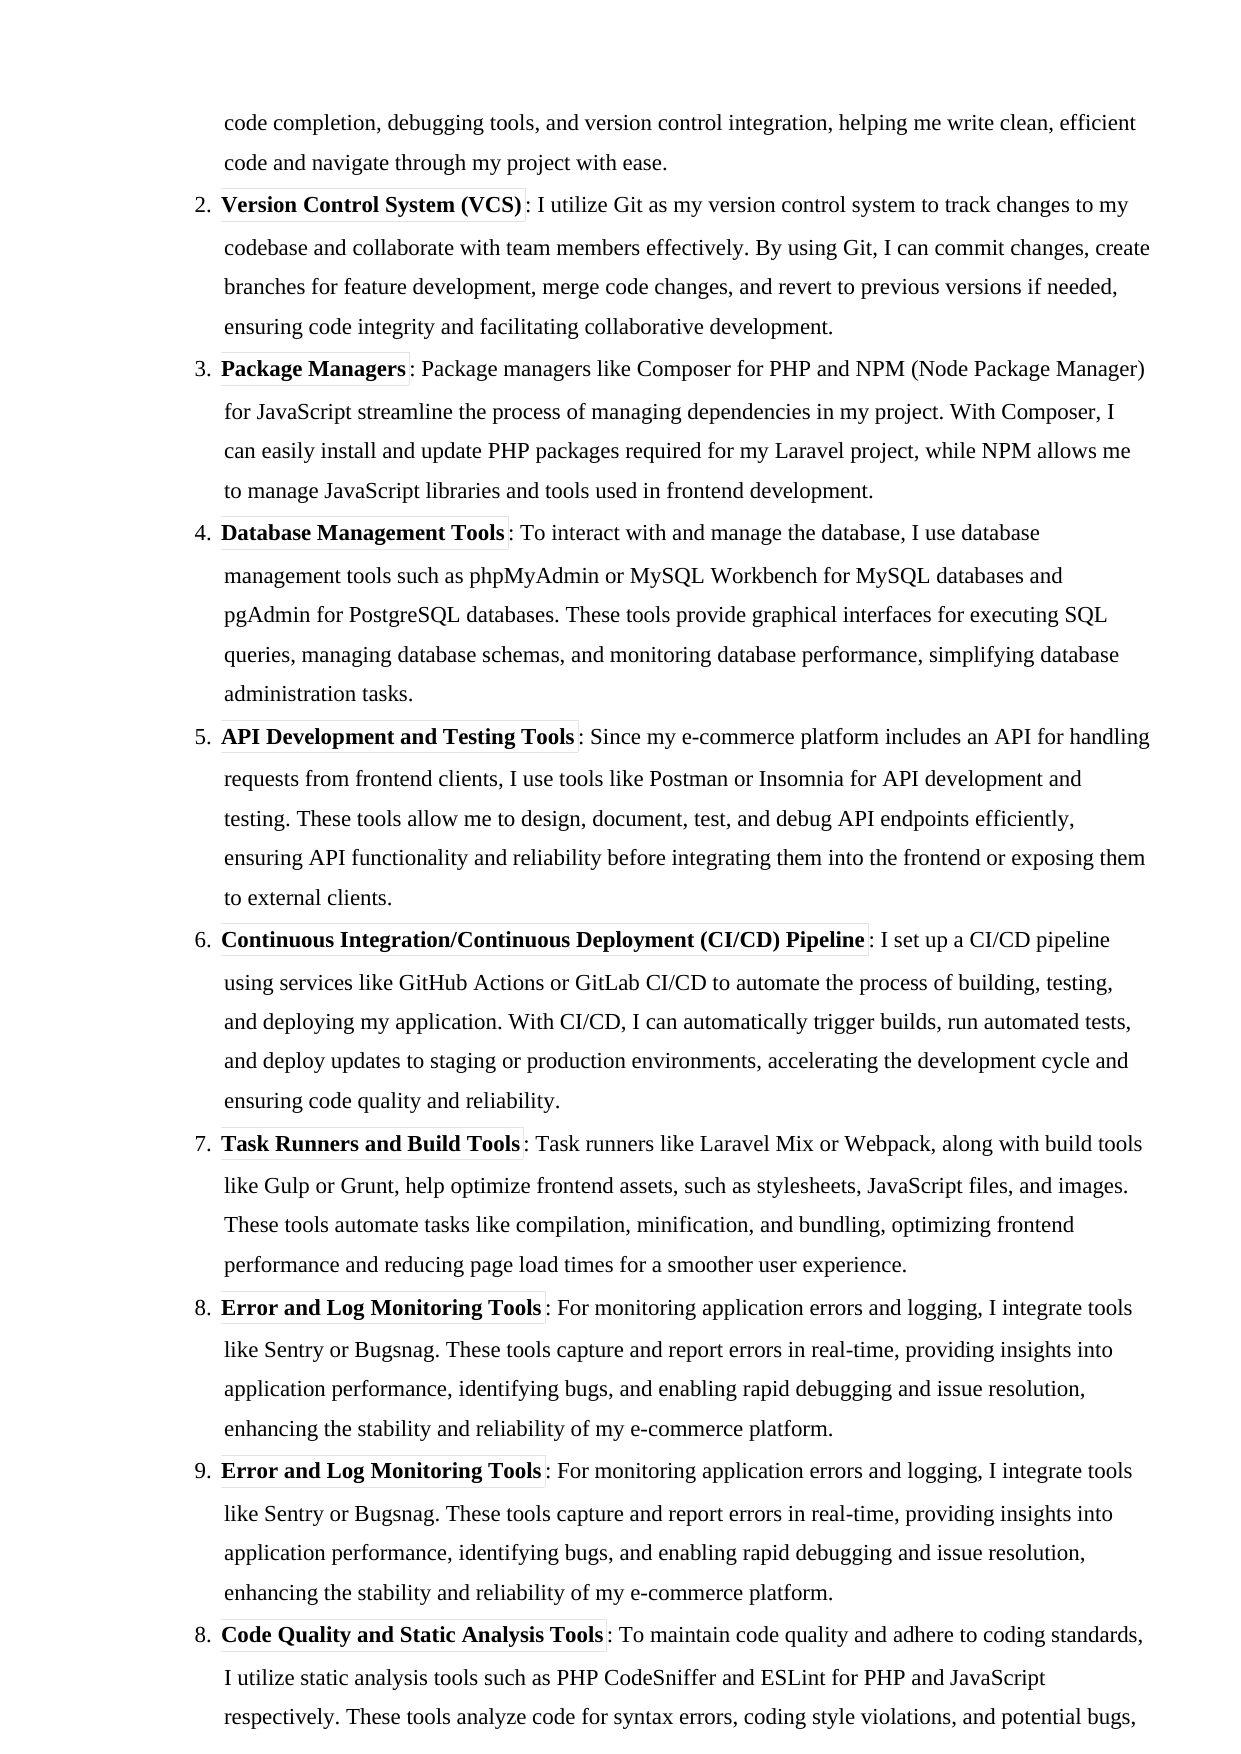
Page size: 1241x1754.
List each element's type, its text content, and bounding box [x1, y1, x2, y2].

list Version Control System (VCS): I utilize Git as my version control system to track changes to my codebase and collaborate with team members effectively. By using Git, I can commit changes, create branches for feature development, merge code changes, and revert to previous versions if needed, ensuring code integrity and facilitating collaborative development. [194, 188, 1152, 339]
list code completion, debugging tools, and version control integration, helping me write clean, efficient code and navigate through my project with ease. [194, 109, 1152, 175]
list Continuous Integration/Continuous Deployment (CI/CD) Pipeline: I set up a CI/CD pipeline using services like GitHub Actions or GitLab CI/CD to automate the process of building, testing, and deploying my application. With CI/CD, I can automatically trigger builds, run automated tests, and deploy updates to staging or production environments, accelerating the development cycle and ensuring code quality and reliability. [194, 923, 1152, 1113]
list Package Managers: Package managers like Composer for PHP and NPM (Node Package Manager) for JavaScript streamline the process of managing dependencies in my project. With Composer, I can easily install and update PHP packages required for my Laravel project, while NPM allows me to manage JavaScript libraries and tools used in frontend development. [194, 352, 1152, 503]
list Error and Log Monitoring Tools: For monitoring application errors and logging, I integrate tools like Sentry or Bugsnag. These tools capture and report errors in real-time, providing insights into application performance, identifying bugs, and enabling rapid debugging and issue resolution, enhancing the stability and reliability of my e-commerce platform. [194, 1291, 1152, 1441]
list Error and Log Monitoring Tools: For monitoring application errors and logging, I integrate tools like Sentry or Bugsnag. These tools capture and report errors in real-time, providing insights into application performance, identifying bugs, and enabling rapid debugging and issue resolution, enhancing the stability and reliability of my e-commerce platform. [194, 1454, 1152, 1605]
list Task Runners and Build Tools: Task runners like Laravel Mix or Webpack, along with build tools like Gulp or Grunt, help optimize frontend assets, such as stylesheets, JavaScript files, and images. These tools automate tasks like compilation, minification, and bundling, optimizing frontend performance and reducing page load times for a smoother user experience. [194, 1127, 1152, 1277]
list Code Quality and Static Analysis Tools: To maintain code quality and adhere to coding standards, I utilize static analysis tools such as PHP CodeSniffer and ESLint for PHP and JavaScript respectively. These tools analyze code for syntax errors, coding style violations, and potential bugs, [194, 1618, 1152, 1730]
list Database Management Tools: To interact with and manage the database, I use database management tools such as phpMyAdmin or MySQL Workbench for MySQL databases and pgAdmin for PostgreSQL databases. These tools provide graphical interfaces for executing SQL queries, managing database schemas, and monitoring database performance, simplifying database administration tasks. [194, 516, 1152, 707]
list API Development and Testing Tools: Since my e-commerce platform includes an API for handling requests from frontend clients, I use tools like Postman or Insomnia for API development and testing. These tools allow me to design, document, test, and debug API endpoints efficiently, ensuring API functionality and reliability before integrating them into the frontend or exposing them to external clients. [194, 720, 1152, 910]
